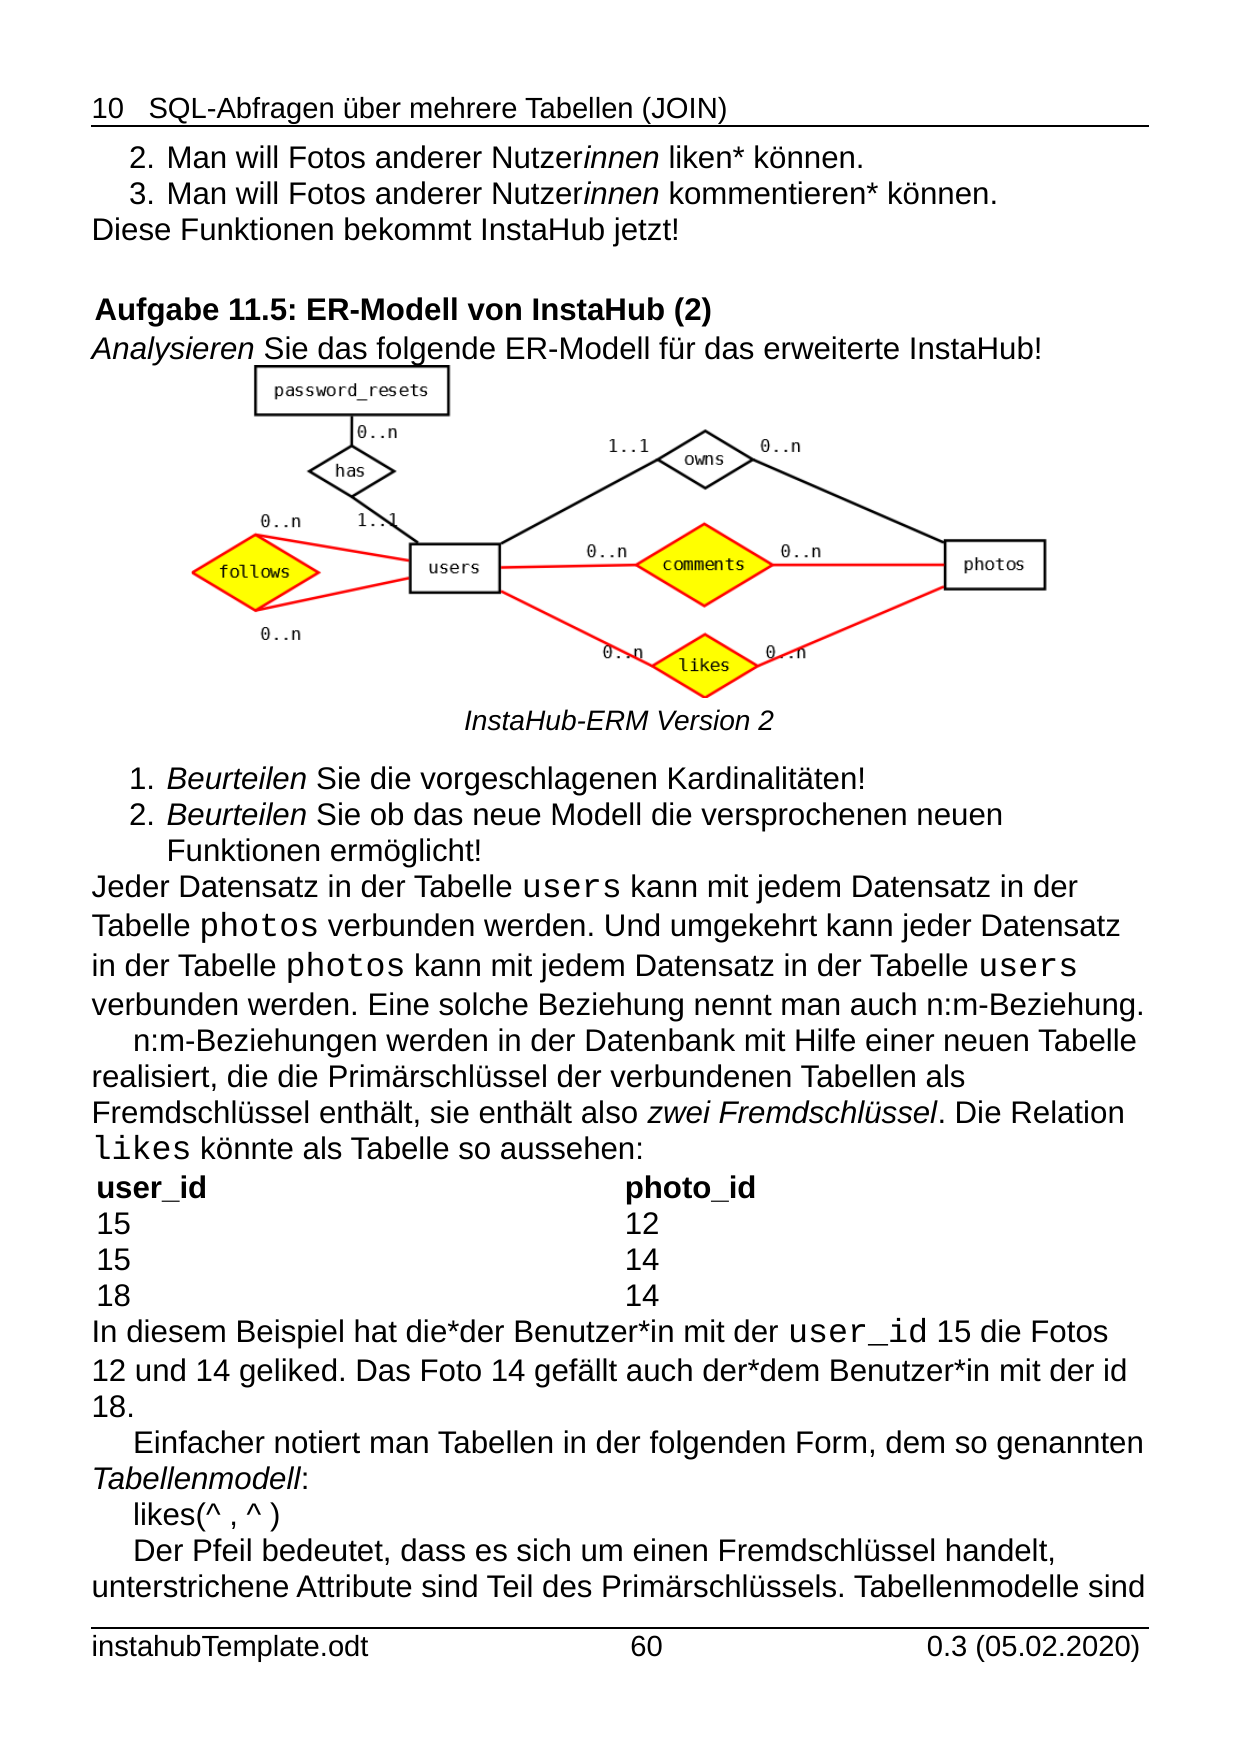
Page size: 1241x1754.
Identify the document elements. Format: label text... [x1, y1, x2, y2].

picture [191, 365, 1049, 698]
table_cell 14 [620, 1277, 1149, 1313]
text Analysieren Sie das folgende ER-Modell für das erweiterte InstaHub! [91, 330, 1149, 366]
text likes(^ , ^ ) [91, 1496, 1149, 1532]
list Man will Fotos anderer Nutzerinnen liken* können. [129, 139, 1149, 175]
subtitle Aufgabe 11.5: ER-Modell von InstaHub (2) [91, 288, 1149, 330]
table_cell 14 [620, 1241, 1149, 1277]
table_cell 12 [620, 1205, 1149, 1241]
table_header user_id [91, 1169, 620, 1205]
table_header photo_id [620, 1169, 1149, 1205]
text Jeder Datensatz in der Tabelle users kann mit jedem Datensatz in der Tabelle photos verbunden werden. Und umgekehrt kann jeder Datensatz in der Tabelle photos kann mit jedem Datensatz in der Tabelle users verbunden werden. Eine solche Beziehung nennt man auch n:m-Beziehung. [91, 868, 1149, 1022]
list Beurteilen Sie ob das neue Modell die versprochenen neuen Funktionen ermöglicht! [129, 796, 1149, 868]
text n:m-Beziehungen werden in der Datenbank mit Hilfe einer neuen Tabelle realisiert, die die Primärschlüssel der verbundenen Tabellen als Fremdschlüssel enthält, sie enthält also zwei Fremdschlüssel. Die Relation likes könnte als Tabelle so aussehen: [91, 1022, 1149, 1169]
text In diesem Beispiel hat die*der Benutzer*in mit der user_id 15 die Fotos 12 und 14 geliked. Das Foto 14 gefällt auch der*dem Benutzer*in mit der id 18. [91, 1313, 1149, 1424]
list Man will Fotos anderer Nutzerinnen kommentieren* können. [129, 175, 1149, 211]
text Der Pfeil bedeutet, dass es sich um einen Fremdschlüssel handelt, unterstrichene Attribute sind Teil des Primärschlüssels. Tabellenmodelle sind [91, 1532, 1149, 1604]
text Einfacher notiert man Tabellen in der folgenden Form, dem so genannten Tabellenmodell: [91, 1424, 1149, 1496]
table_cell 18 [91, 1277, 620, 1313]
text Diese Funktionen bekommt InstaHub jetzt! [91, 211, 1149, 247]
list Beurteilen Sie die vorgeschlagenen Kardinalitäten! [129, 760, 1149, 796]
text InstaHub-ERM Version 2 [91, 704, 1149, 736]
table_cell 15 [91, 1205, 620, 1241]
table_cell 15 [91, 1241, 620, 1277]
